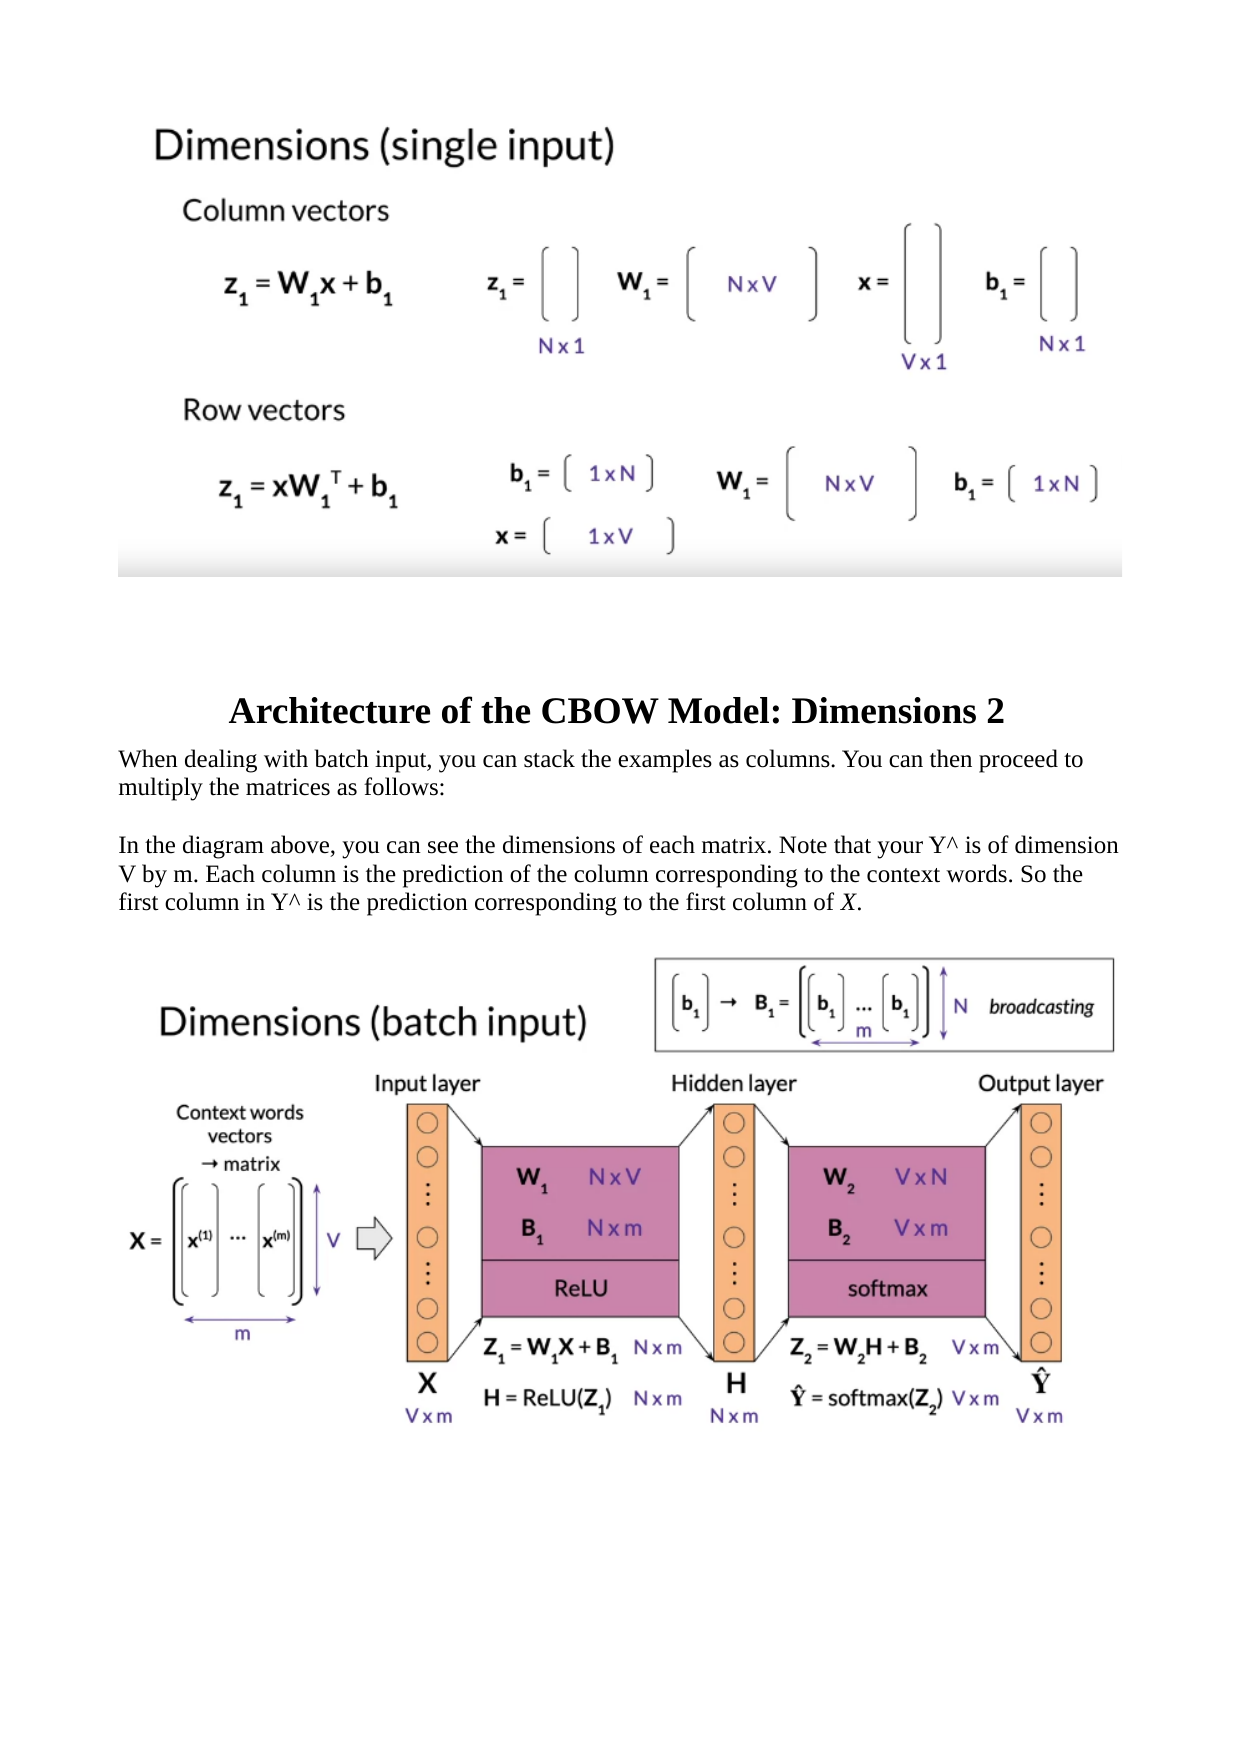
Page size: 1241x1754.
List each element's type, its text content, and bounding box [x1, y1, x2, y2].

picture [118, 945, 1123, 1443]
picture [118, 118, 1123, 577]
subtitle Architecture of the CBOW Model: Dimensions 2 [118, 688, 1122, 731]
text When dealing with batch input, you can stack the examples as columns. You can then proceed to multiply the matrices as follows: [118, 744, 1122, 801]
text In the diagram above, you can see the dimensions of each matrix. Note that your Y^ is of dimension V by m. Each column is the prediction of the column corresponding to the context words. So the first column in Y^ is the prediction corresponding to the first column of X. [118, 830, 1122, 916]
